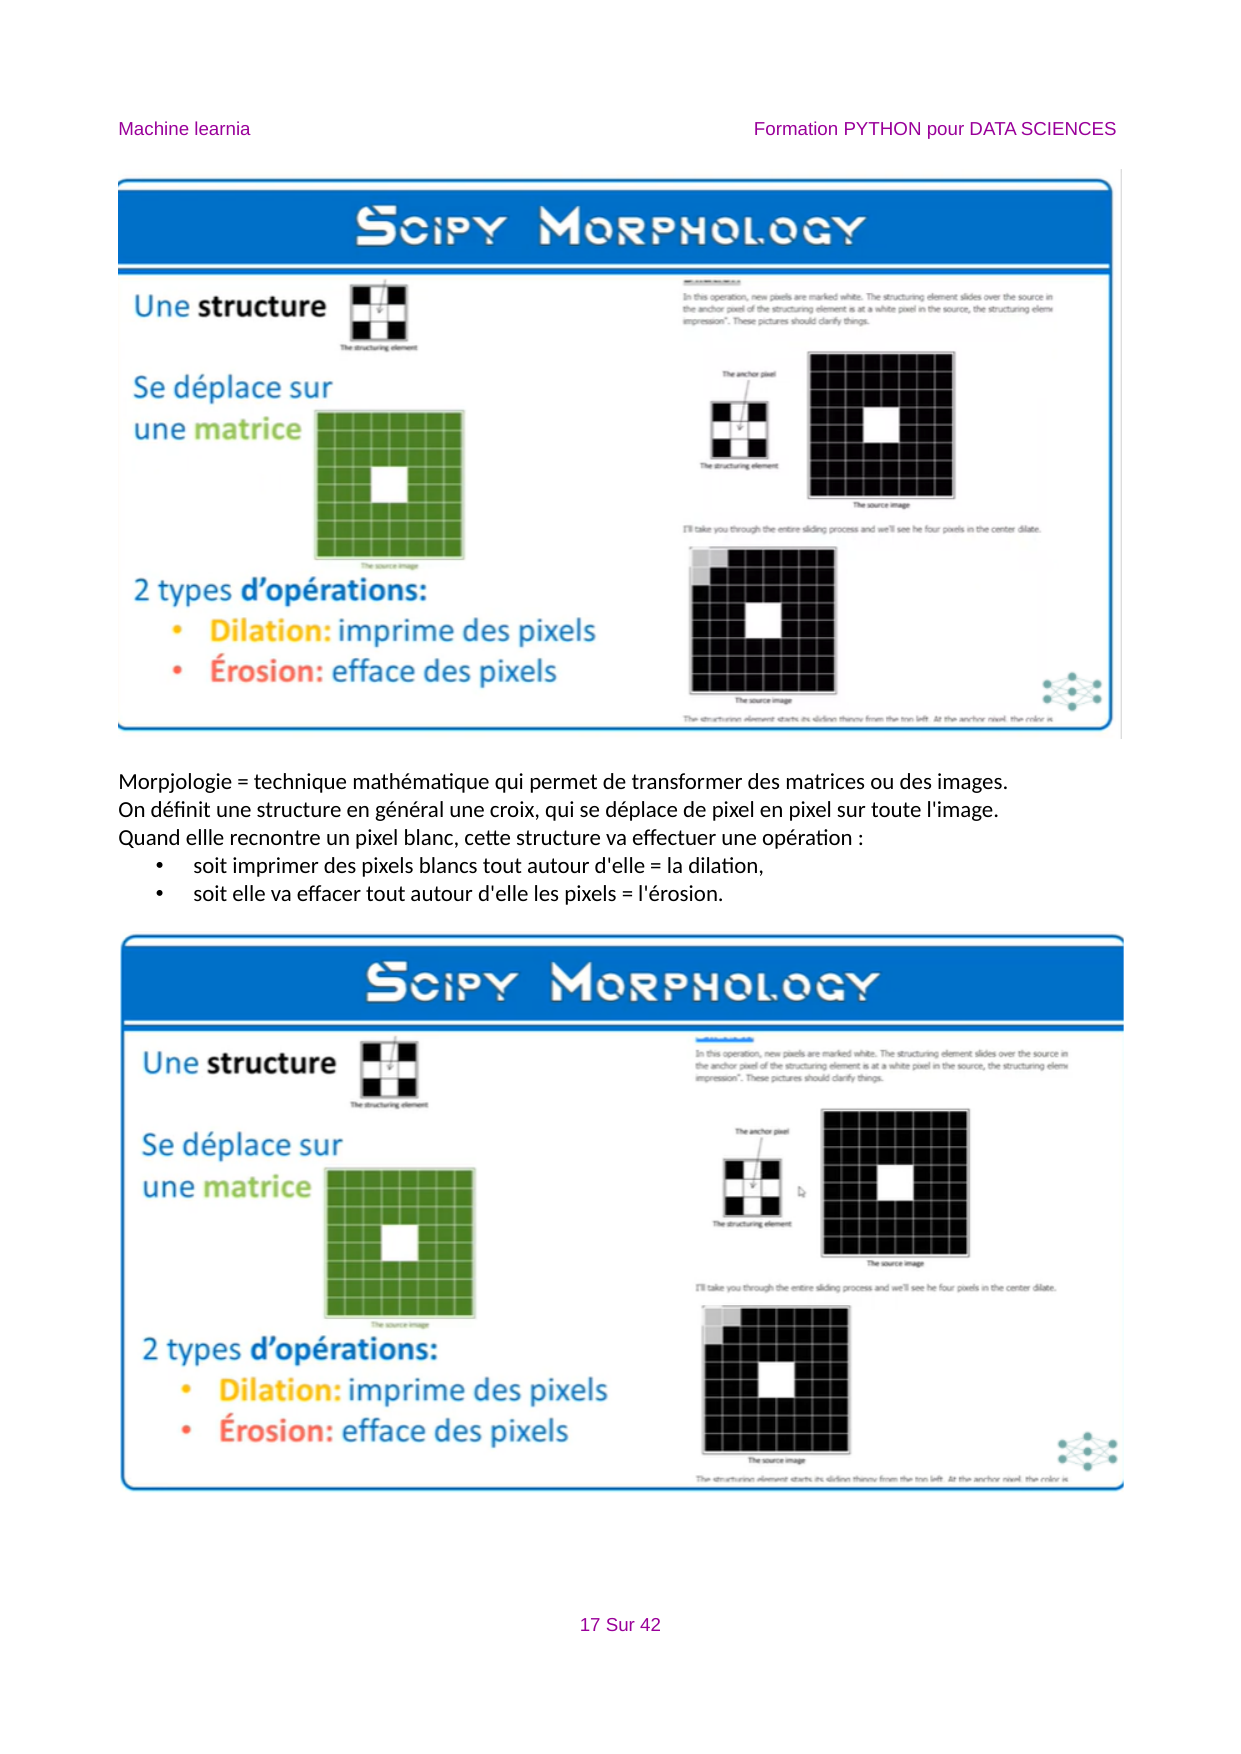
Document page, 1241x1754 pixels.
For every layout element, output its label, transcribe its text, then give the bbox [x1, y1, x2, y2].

list soit imprimer des pixels blancs tout autour d'elle = la dilation, [156, 851, 1122, 879]
picture [119, 931, 1124, 1493]
picture [118, 169, 1122, 739]
text Morpjologie = technique mathématique qui permet de transformer des matrices ou des images. On définit une structure en général une croix, qui se déplace de pixel en pixel sur toute l'image. Quand ellle recnontre un pixel blanc, cette structure va effectuer une opération : [118, 767, 1122, 851]
list soit elle va effacer tout autour d'elle les pixels = l'érosion. [156, 879, 1122, 907]
